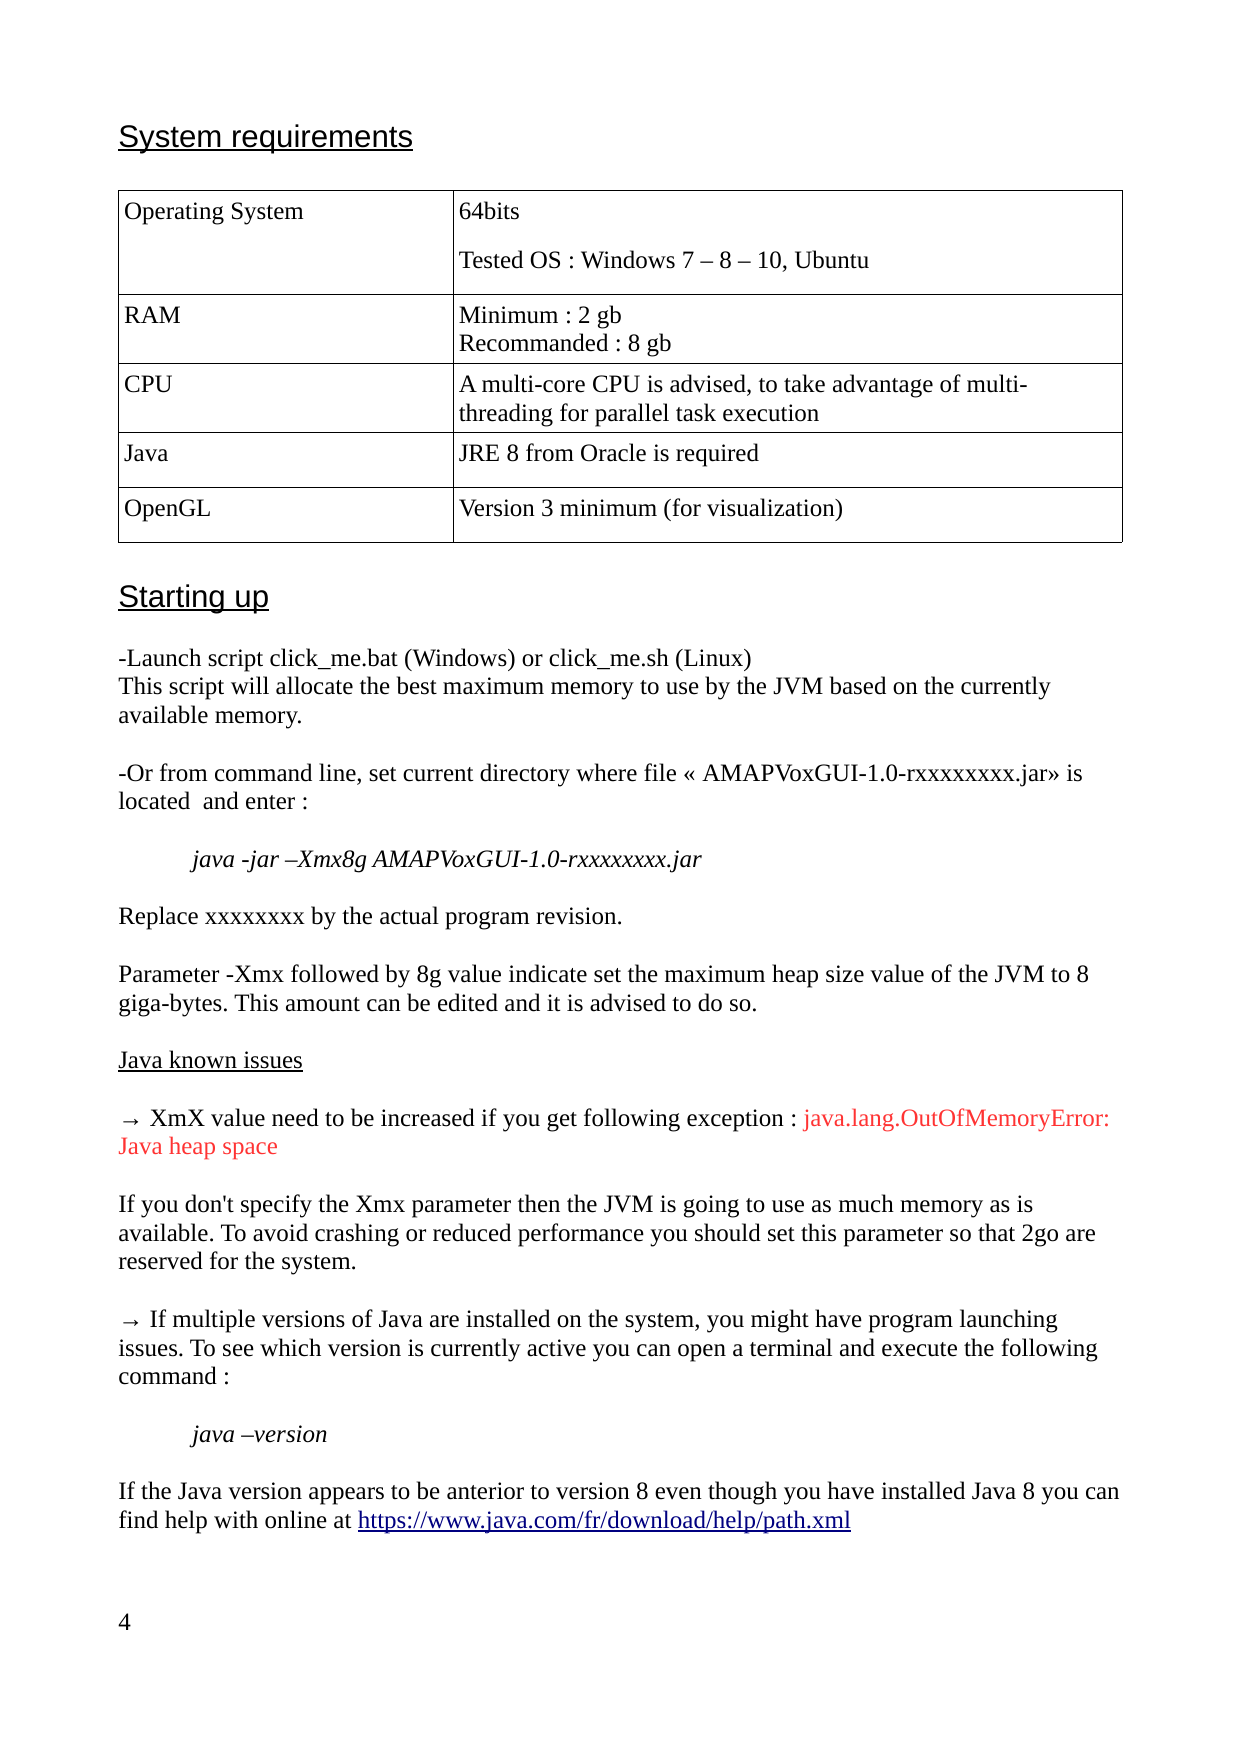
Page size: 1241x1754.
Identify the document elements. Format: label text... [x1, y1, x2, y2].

text Java known issues [118, 1045, 1122, 1074]
table_cell CPU [119, 364, 453, 432]
text -Launch script click_me.bat (Windows) or click_me.sh (Linux) [118, 643, 1122, 671]
table_cell RAM [119, 295, 453, 363]
table_cell A multi-core CPU is advised, to take advantage of multi-threading for parallel task execution [454, 364, 1122, 432]
table_cell OpenGL [119, 488, 453, 542]
table_header Operating System [119, 191, 453, 294]
text java –version [118, 1419, 1122, 1448]
table_cell Version 3 minimum (for visualization) [454, 488, 1122, 542]
text If you don't specify the Xmx parameter then the JVM is going to use as much memory as is available. To avoid crashing or reduced performance you should set this parameter so that 2go are reserved for the system. [118, 1189, 1122, 1275]
subtitle System requirements [118, 118, 1122, 154]
text Parameter -Xmx followed by 8g value indicate set the maximum heap size value of the JVM to 8 giga-bytes. This amount can be edited and it is advised to do so. [118, 959, 1122, 1016]
table_cell Minimum : 2 gb Recommanded : 8 gb [454, 295, 1122, 363]
table_cell Java [119, 433, 453, 487]
text Replace xxxxxxxx by the actual program revision. [118, 901, 1122, 930]
text → If multiple versions of Java are installed on the system, you might have program launching issues. To see which version is currently active you can open a terminal and execute the following command : [118, 1304, 1122, 1390]
subtitle Starting up [118, 578, 1122, 614]
text → XmX value need to be increased if you get following exception : java.lang.OutOfMemoryError: Java heap space [118, 1103, 1122, 1160]
text If the Java version appears to be anterior to version 8 even though you have installed Java 8 you can find help with online at https://www.java.com/fr/download/help/path.xml [118, 1476, 1122, 1534]
text This script will allocate the best maximum memory to use by the JVM based on the currently available memory. [118, 671, 1122, 729]
table_header 64bits Tested OS : Windows 7 – 8 – 10, Ubuntu [454, 191, 1122, 294]
text java -jar –Xmx8g AMAPVoxGUI-1.0-rxxxxxxxx.jar [118, 844, 1122, 873]
text -Or from command line, set current directory where file « AMAPVoxGUI-1.0-rxxxxxxxx.jar» is located and enter : [118, 758, 1122, 815]
table_cell JRE 8 from Oracle is required [454, 433, 1122, 487]
